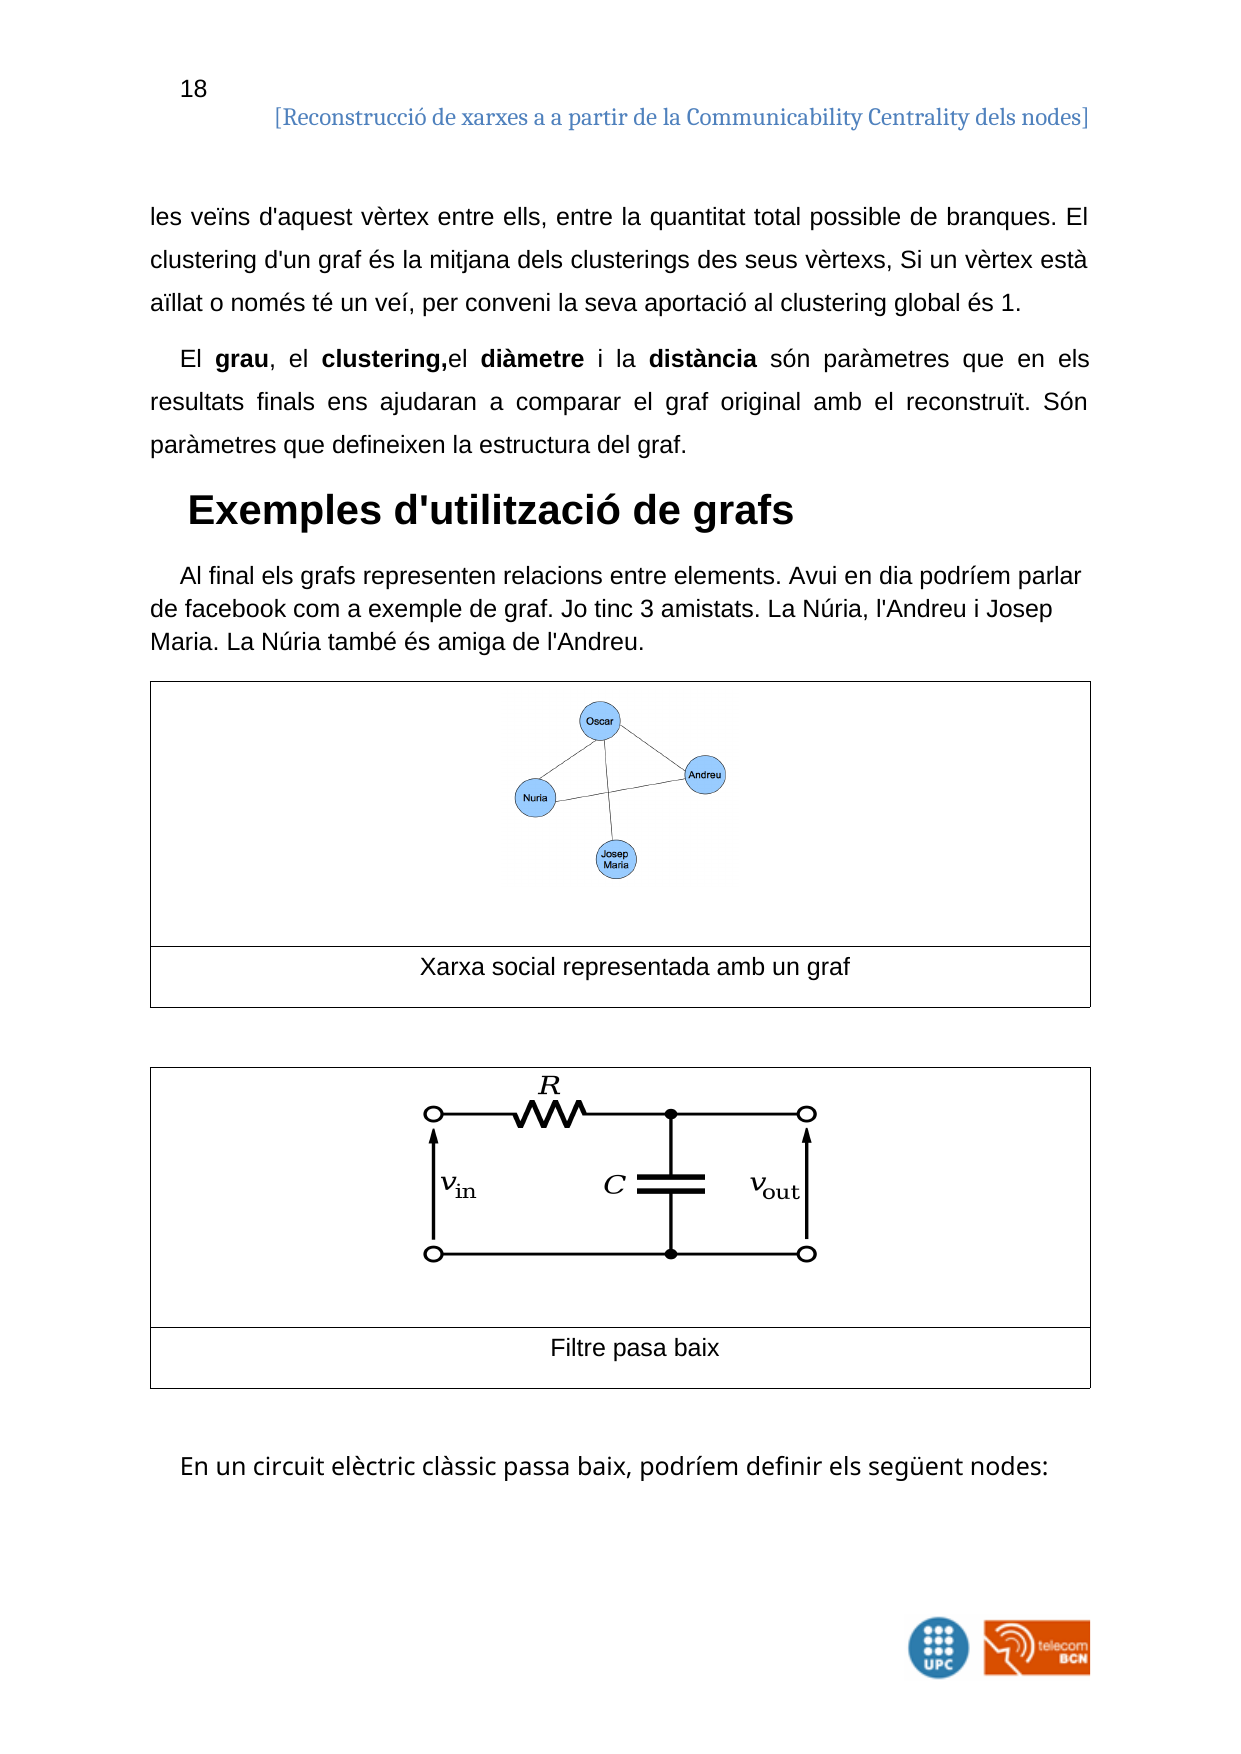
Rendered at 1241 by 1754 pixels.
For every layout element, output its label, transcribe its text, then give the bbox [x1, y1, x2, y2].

picture [408, 1072, 832, 1268]
table_header [151, 682, 1090, 946]
subtitle Exemples d'utilització de grafs [187, 485, 1090, 533]
text les veïns d'aquest vèrtex entre ells, entre la quantitat total possible de branques. El clustering d'un graf és la mitjana dels clusterings des seus vèrtexs, Si un vèrtex està aïllat o només té un veí, per conveni la seva aportació al clustering global és 1. [150, 202, 1090, 317]
table_cell Xarxa social representada amb un graf [151, 947, 1090, 1007]
picture [500, 687, 740, 887]
picture [904, 1614, 1091, 1681]
text Al final els grafs representen relacions entre elements. Avui en dia podríem parlar de facebook com a exemple de graf. Jo tinc 3 amistats. La Núria, l'Andreu i Josep Maria. La Núria també és amiga de l'Andreu. [150, 561, 1090, 656]
text El grau, el clustering,el diàmetre i la distància són paràmetres que en els resultats finals ens ajudaran a comparar el graf original amb el reconstruït. Són paràmetres que defineixen la estructura del graf. [150, 343, 1090, 458]
table_cell Filtre pasa baix [151, 1328, 1090, 1388]
text En un circuit elèctric clàssic passa baix, podríem definir els següent nodes: [150, 1448, 1090, 1482]
table_header [151, 1068, 1090, 1327]
